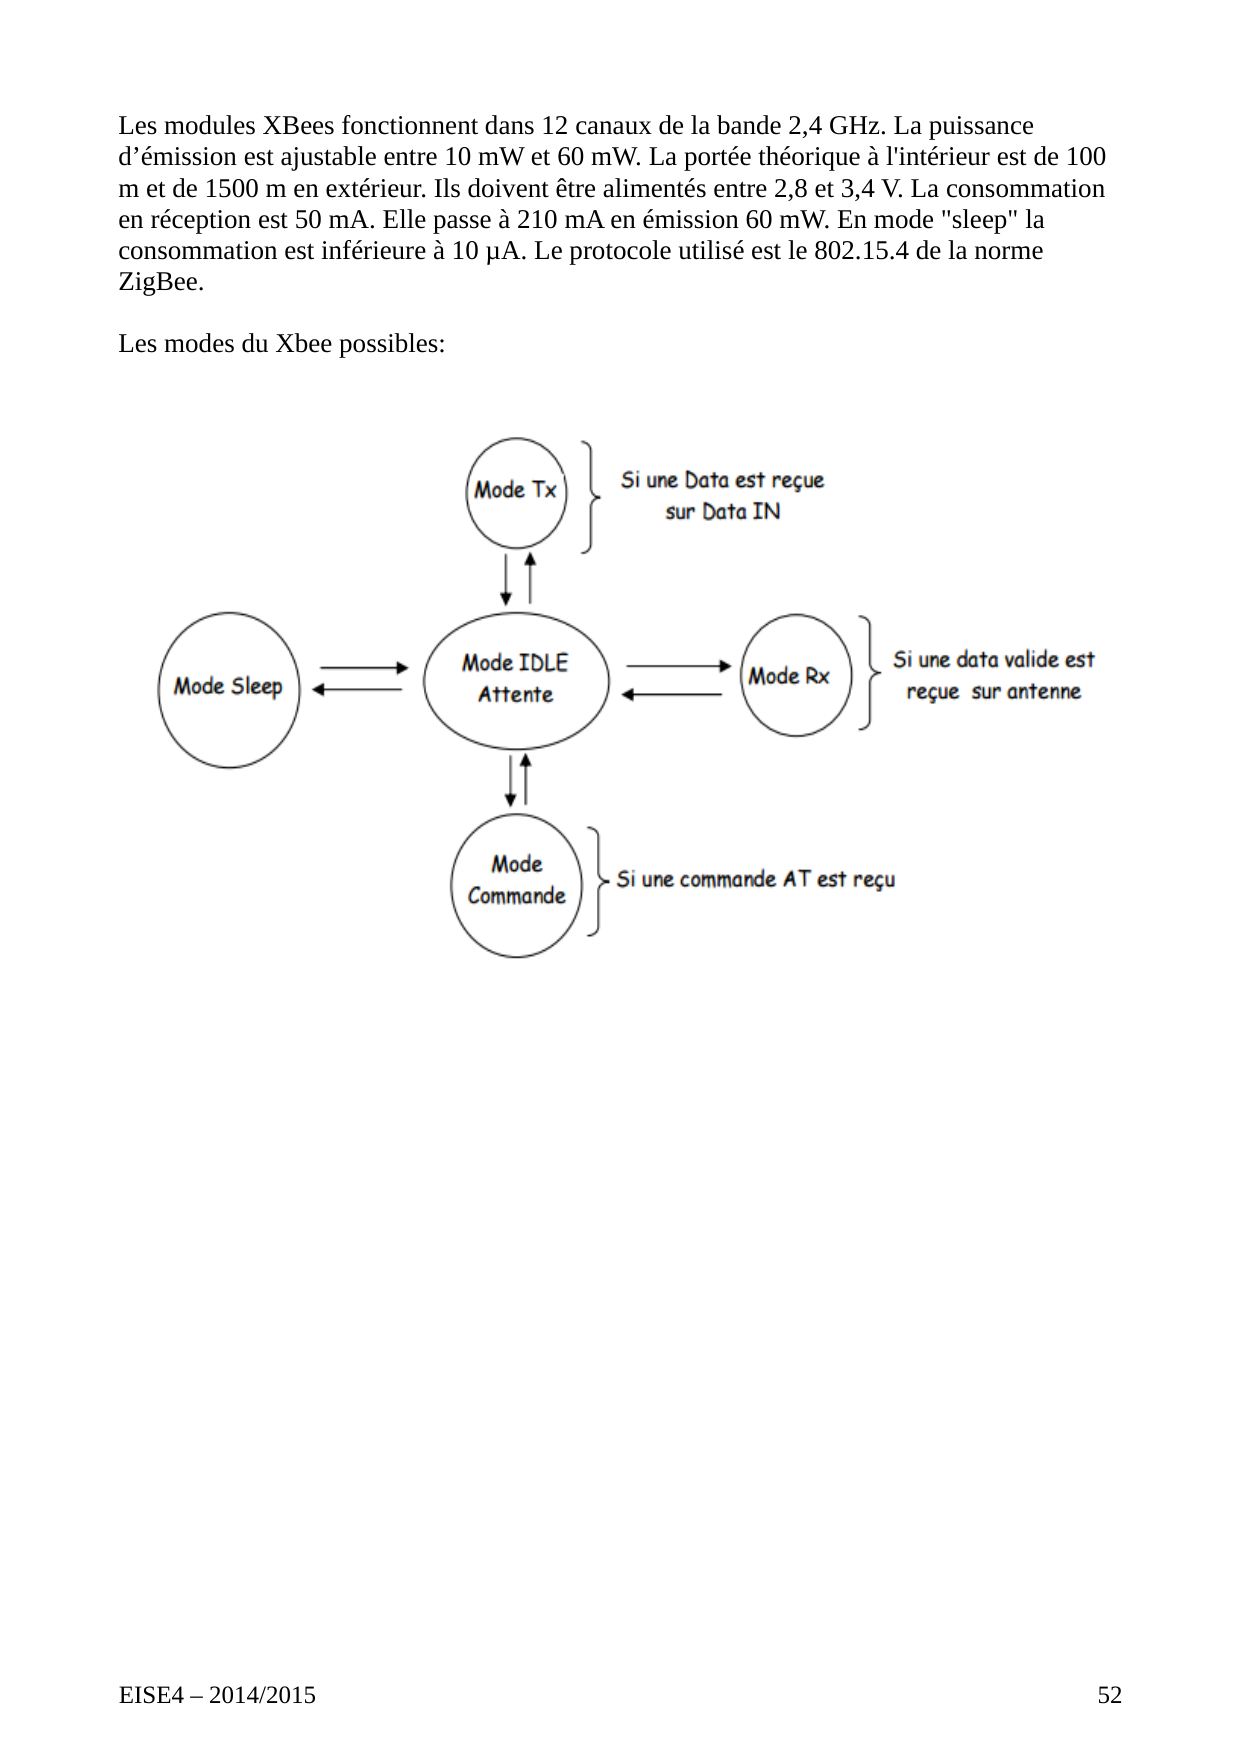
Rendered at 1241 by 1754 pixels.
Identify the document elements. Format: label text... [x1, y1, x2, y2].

text Les modules XBees fonctionnent dans 12 canaux de la bande 2,4 GHz. La puissance d’émission est ajustable entre 10 mW et 60 mW. La portée théorique à l'intérieur est de 100 m et de 1500 m en extérieur. Ils doivent être alimentés entre 2,8 et 3,4 V. La consommation en réception est 50 mA. Elle passe à 210 mA en émission 60 mW. En mode "sleep" la consommation est inférieure à 10 µA. Le protocole utilisé est le 802.15.4 de la norme ZigBee. [118, 109, 1122, 296]
picture [118, 426, 1118, 970]
text Les modes du Xbee possibles: [118, 327, 1122, 358]
